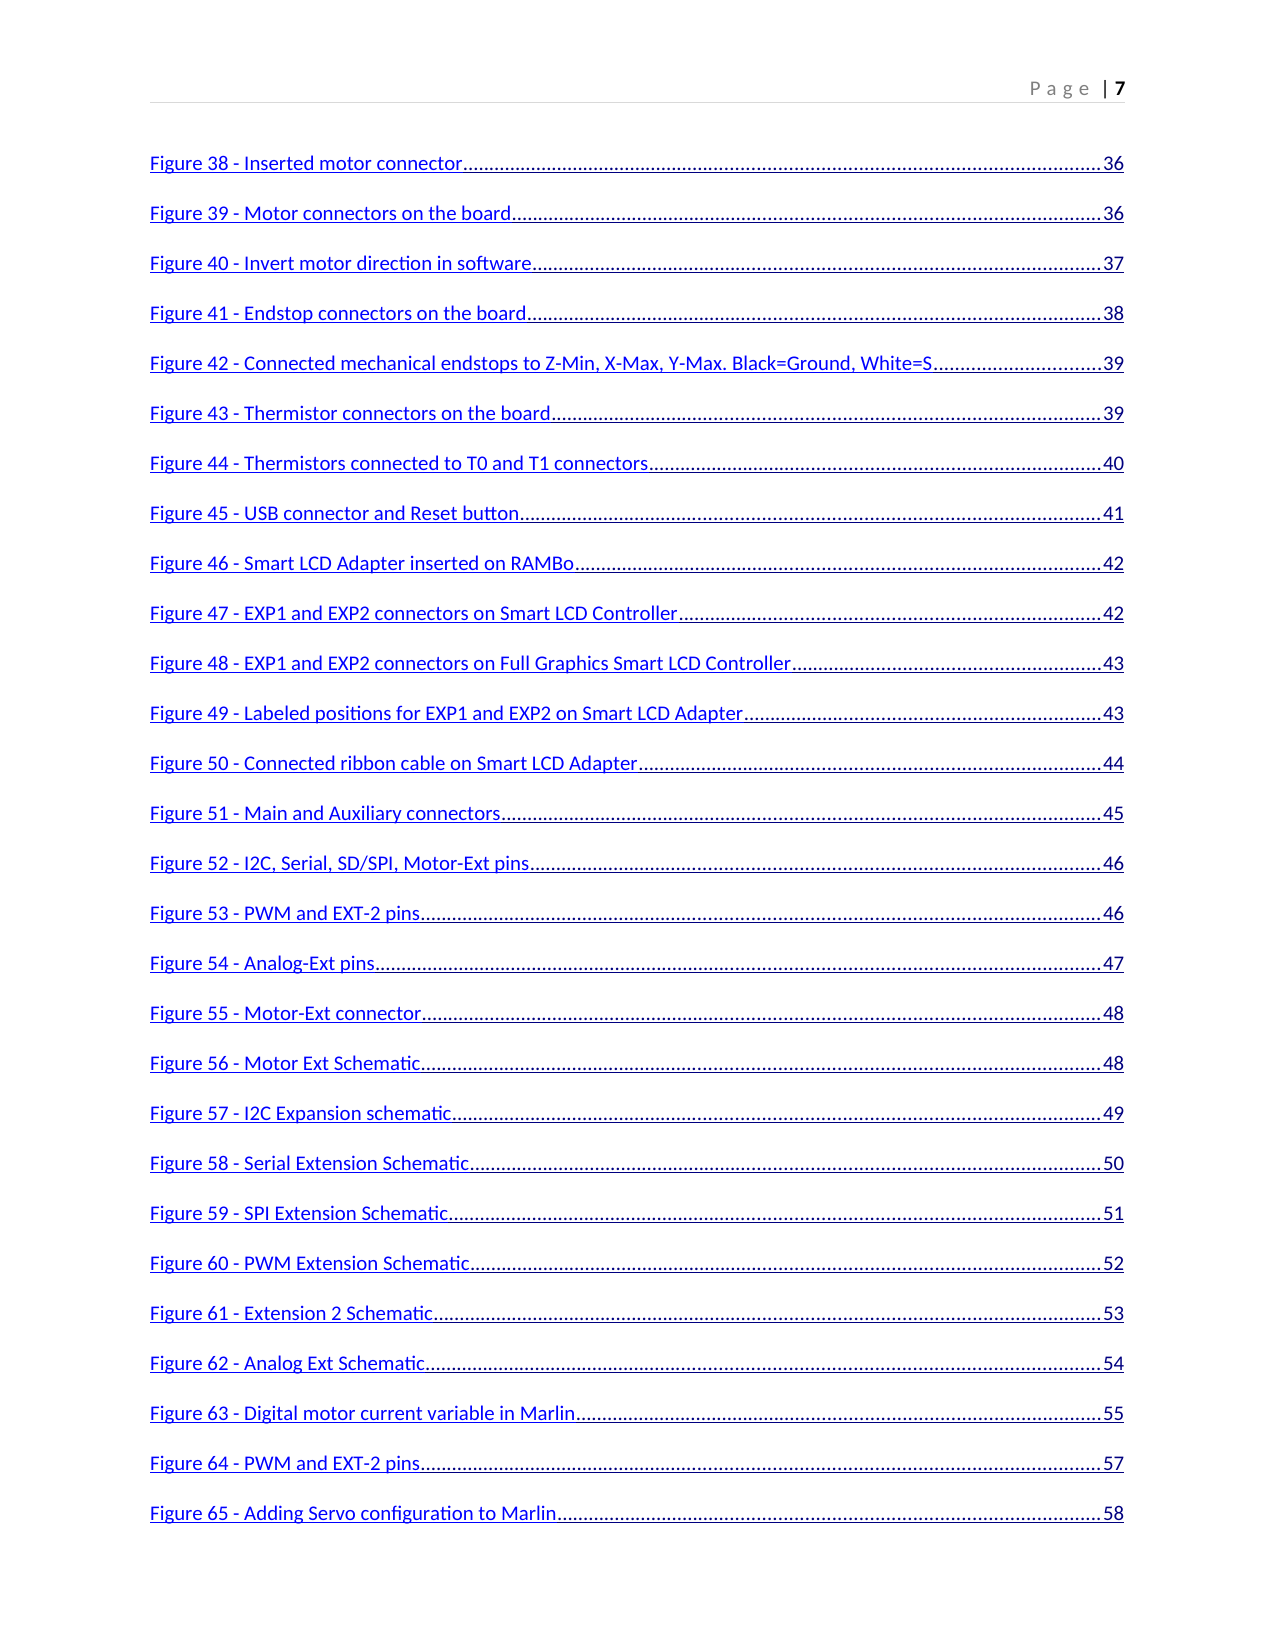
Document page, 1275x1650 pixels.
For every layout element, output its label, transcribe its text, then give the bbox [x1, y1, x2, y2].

text Figure 63 - Digital motor current variable in Marlin 55 [150, 1400, 1125, 1425]
text Figure 56 - Motor Ext Schematic 48 [150, 1050, 1125, 1075]
text Figure 62 - Analog Ext Schematic 54 [150, 1350, 1125, 1375]
text Figure 41 - Endstop connectors on the board 38 [150, 300, 1125, 325]
text Figure 65 - Adding Servo configuration to Marlin 58 [150, 1500, 1125, 1525]
text Figure 53 - PWM and EXT-2 pins 46 [150, 900, 1125, 925]
text Figure 61 - Extension 2 Schematic 53 [150, 1300, 1125, 1325]
text Figure 38 - Inserted motor connector 36 [150, 150, 1125, 175]
text Figure 52 - I2C, Serial, SD/SPI, Motor-Ext pins 46 [150, 850, 1125, 875]
text Figure 45 - USB connector and Reset button 41 [150, 500, 1125, 525]
text Figure 51 - Main and Auxiliary connectors 45 [150, 800, 1125, 825]
text Figure 55 - Motor-Ext connector 48 [150, 1000, 1125, 1025]
text Figure 46 - Smart LCD Adapter inserted on RAMBo 42 [150, 550, 1125, 575]
text Figure 60 - PWM Extension Schematic 52 [150, 1250, 1125, 1275]
text Figure 49 - Labeled positions for EXP1 and EXP2 on Smart LCD Adapter 43 [150, 700, 1125, 725]
text Figure 43 - Thermistor connectors on the board 39 [150, 400, 1125, 425]
text Figure 64 - PWM and EXT-2 pins 57 [150, 1450, 1125, 1475]
text Figure 39 - Motor connectors on the board 36 [150, 200, 1125, 225]
text Figure 54 - Analog-Ext pins 47 [150, 950, 1125, 975]
text Figure 44 - Thermistors connected to T0 and T1 connectors 40 [150, 450, 1125, 475]
text Figure 59 - SPI Extension Schematic 51 [150, 1200, 1125, 1225]
text Figure 58 - Serial Extension Schematic 50 [150, 1150, 1125, 1175]
text Figure 42 - Connected mechanical endstops to Z-Min, X-Max, Y-Max. Black=Ground, White=S 39 [150, 350, 1125, 375]
text Figure 50 - Connected ribbon cable on Smart LCD Adapter 44 [150, 750, 1125, 775]
text Figure 57 - I2C Expansion schematic 49 [150, 1100, 1125, 1125]
text Figure 48 - EXP1 and EXP2 connectors on Full Graphics Smart LCD Controller 43 [150, 650, 1125, 675]
text Figure 47 - EXP1 and EXP2 connectors on Smart LCD Controller 42 [150, 600, 1125, 625]
text Figure 40 - Invert motor direction in software 37 [150, 250, 1125, 275]
